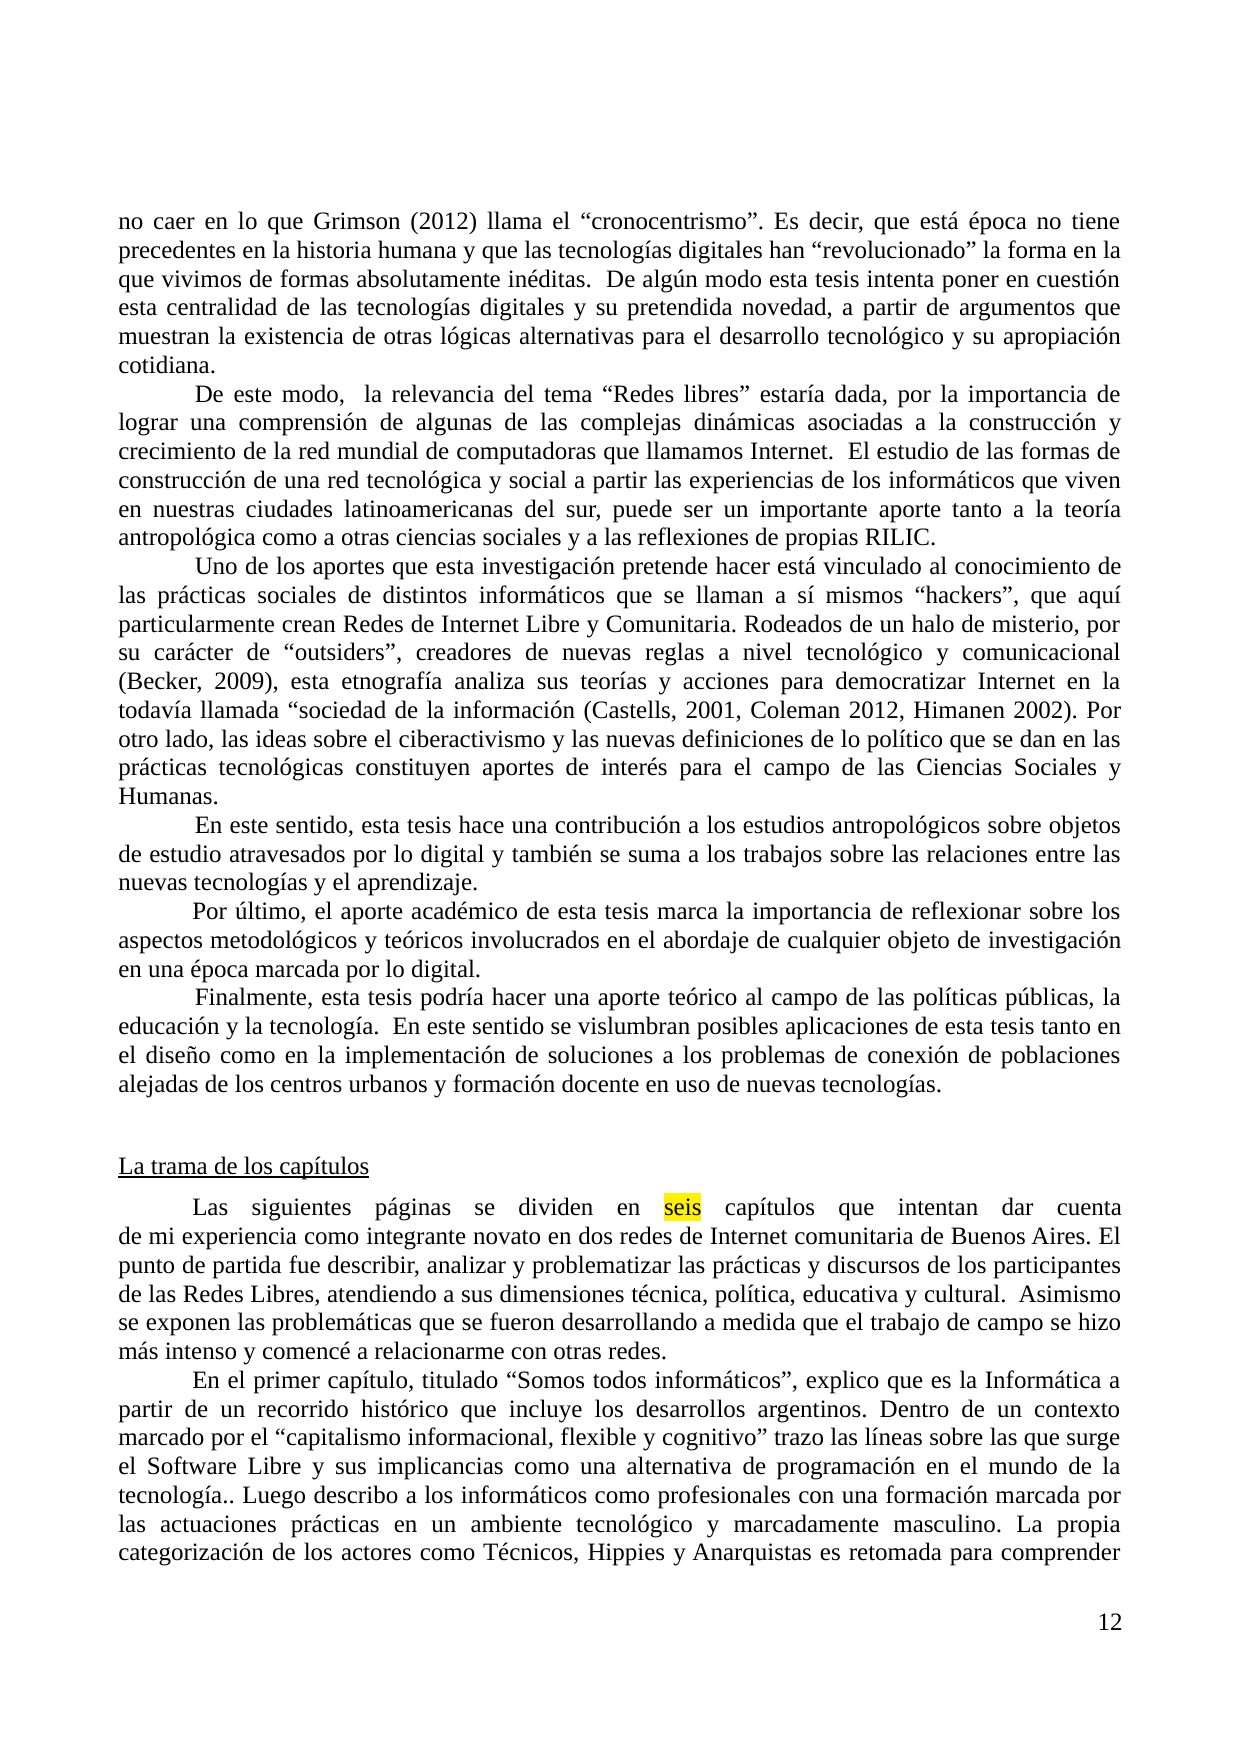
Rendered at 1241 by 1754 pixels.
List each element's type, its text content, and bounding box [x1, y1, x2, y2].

subtitle La trama de los capítulos [118, 1151, 1122, 1180]
text De este modo, la relevancia del tema “Redes libres” estaría dada, por la importancia de lograr una comprensión de algunas de las complejas dinámicas asociadas a la construcción y crecimiento de la red mundial de computadoras que llamamos Internet. El estudio de las formas de construcción de una red tecnológica y social a partir las experiencias de los informáticos que viven en nuestras ciudades latinoamericanas del sur, puede ser un importante aporte tanto a la teoría antropológica como a otras ciencias sociales y a las reflexiones de propias RILIC. [118, 379, 1122, 551]
text Finalmente, esta tesis podría hacer una aporte teórico al campo de las políticas públicas, la educación y la tecnología. En este sentido se vislumbran posibles aplicaciones de esta tesis tanto en el diseño como en la implementación de soluciones a los problemas de conexión de poblaciones alejadas de los centros urbanos y formación docente en uso de nuevas tecnologías. [118, 982, 1122, 1097]
text no caer en lo que Grimson (2012) llama el “cronocentrismo”. Es decir, que está época no tiene precedentes en la historia humana y que las tecnologías digitales han “revolucionado” la forma en la que vivimos de formas absolutamente inéditas. De algún modo esta tesis intenta poner en cuestión esta centralidad de las tecnologías digitales y su pretendida novedad, a partir de argumentos que muestran la existencia de otras lógicas alternativas para el desarrollo tecnológico y su apropiación cotidiana. [118, 206, 1122, 379]
text Uno de los aportes que esta investigación pretende hacer está vinculado al conocimiento de las prácticas sociales de distintos informáticos que se llaman a sí mismos “hackers”, que aquí particularmente crean Redes de Internet Libre y Comunitaria. Rodeados de un halo de misterio, por su carácter de “outsiders”, creadores de nuevas reglas a nivel tecnológico y comunicacional (Becker, 2009), esta etnografía analiza sus teorías y acciones para democratizar Internet en la todavía llamada “sociedad de la información (Castells, 2001, Coleman 2012, Himanen 2002). Por otro lado, las ideas sobre el ciberactivismo y las nuevas definiciones de lo político que se dan en las prácticas tecnológicas constituyen aportes de interés para el campo de las Ciencias Sociales y Humanas. [118, 551, 1122, 810]
text Por último, el aporte académico de esta tesis marca la importancia de reflexionar sobre los aspectos metodológicos y teóricos involucrados en el abordaje de cualquier objeto de investigación en una época marcada por lo digital. [118, 896, 1122, 982]
text En el primer capítulo, titulado “Somos todos informáticos”, explico que es la Informática a partir de un recorrido histórico que incluye los desarrollos argentinos. Dentro de un contexto marcado por el “capitalismo informacional, flexible y cognitivo” trazo las líneas sobre las que surge el Software Libre y sus implicancias como una alternativa de programación en el mundo de la tecnología.. Luego describo a los informáticos como profesionales con una formación marcada por las actuaciones prácticas en un ambiente tecnológico y marcadamente masculino. La propia categorización de los actores como Técnicos, Hippies y Anarquistas es retomada para comprender [118, 1365, 1122, 1566]
text Las siguientes páginas se dividen en seis capítulos que intentan dar cuenta de mi experiencia como integrante novato en dos redes de Internet comunitaria de Buenos Aires. El punto de partida fue describir, analizar y problematizar las prácticas y discursos de los participantes de las Redes Libres, atendiendo a sus dimensiones técnica, política, educativa y cultural. Asimismo se exponen las problemáticas que se fueron desarrollando a medida que el trabajo de campo se hizo más intenso y comencé a relacionarme con otras redes. [118, 1192, 1122, 1365]
text En este sentido, esta tesis hace una contribución a los estudios antropológicos sobre objetos de estudio atravesados por lo digital y también se suma a los trabajos sobre las relaciones entre las nuevas tecnologías y el aprendizaje. [118, 810, 1122, 896]
